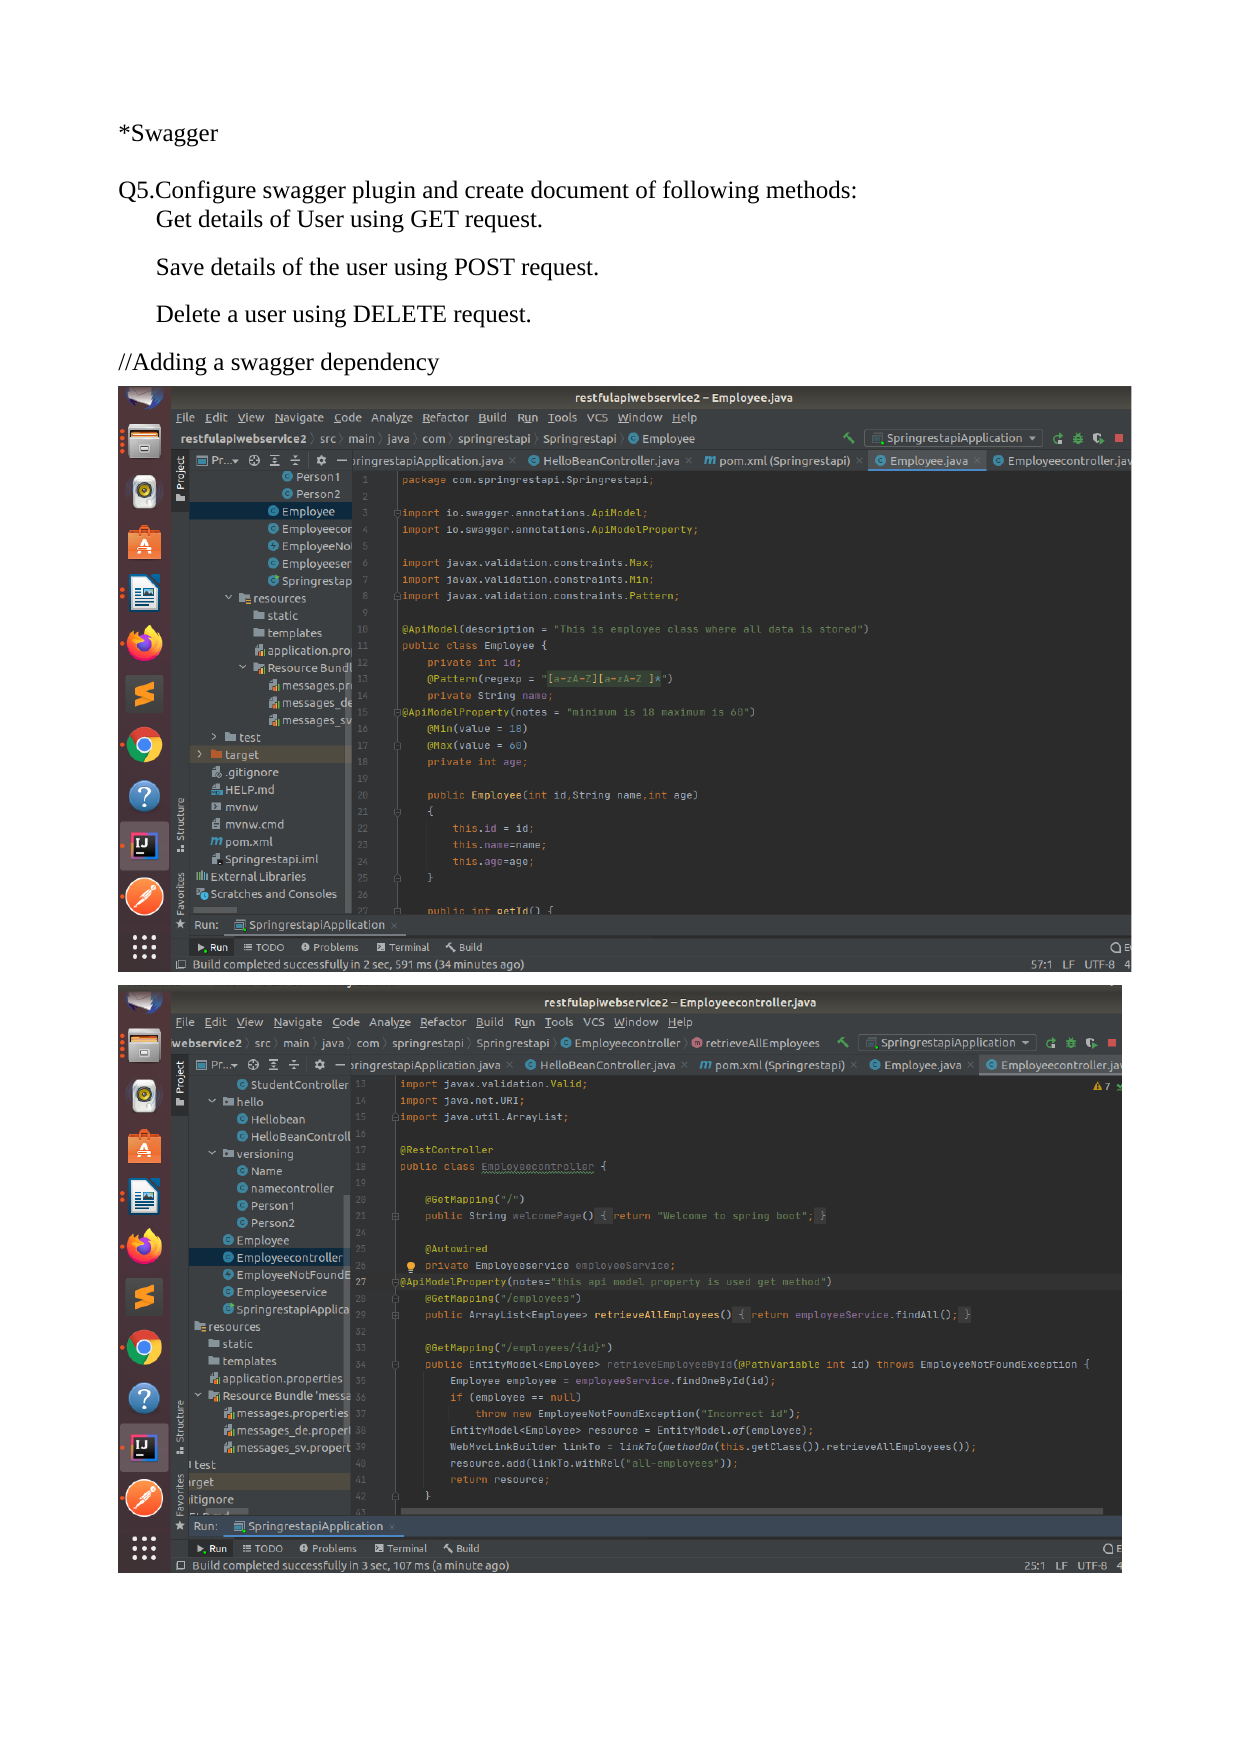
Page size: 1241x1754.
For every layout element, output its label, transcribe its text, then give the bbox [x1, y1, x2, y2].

text *Swagger [118, 118, 1122, 147]
picture [118, 386, 1132, 972]
text Delete a user using DELETE request. [118, 299, 1122, 328]
picture [118, 985, 1122, 1573]
text //Adding a swagger dependency [118, 347, 1122, 376]
text Get details of User using GET request. [118, 204, 1122, 233]
text Q5.Configure swagger plugin and create document of following methods: [118, 176, 1122, 204]
text Save details of the user using POST request. [118, 252, 1122, 281]
